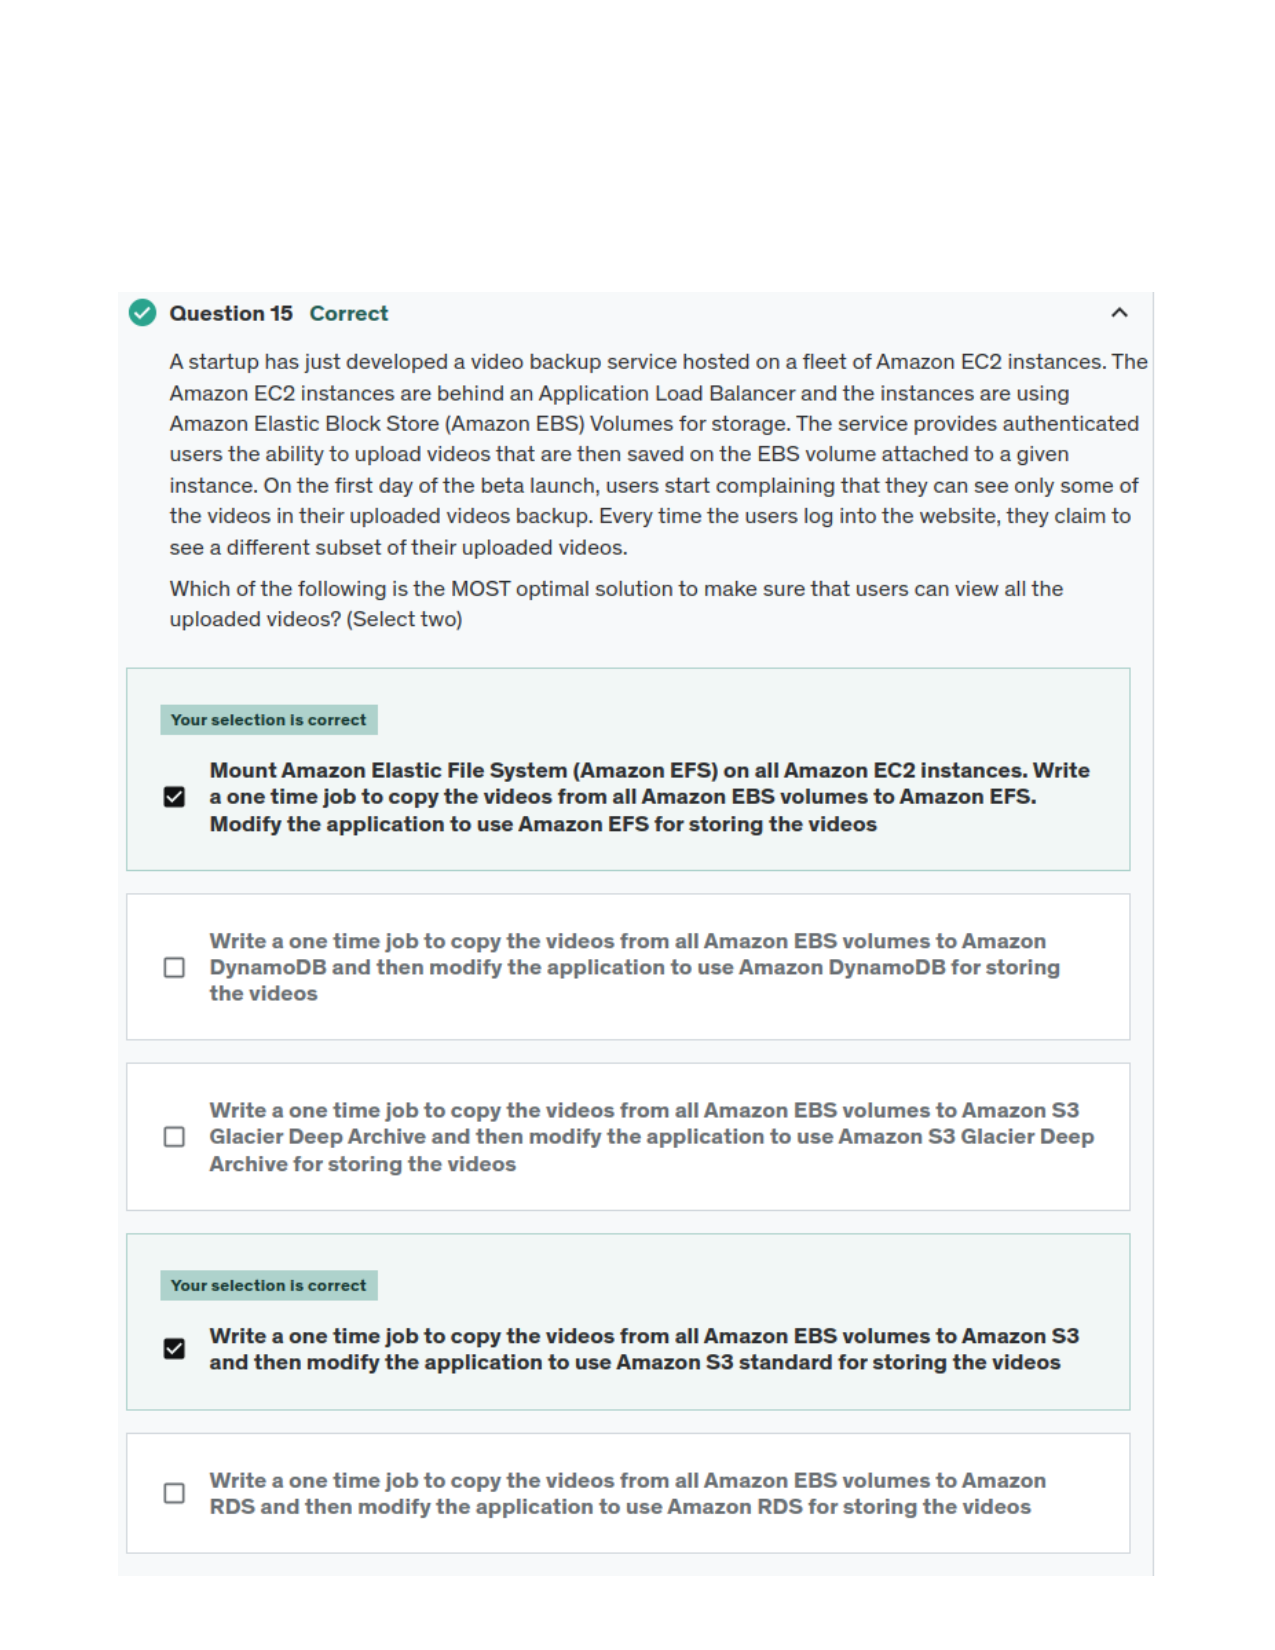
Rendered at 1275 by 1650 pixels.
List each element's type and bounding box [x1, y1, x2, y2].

picture [118, 292, 1157, 1576]
